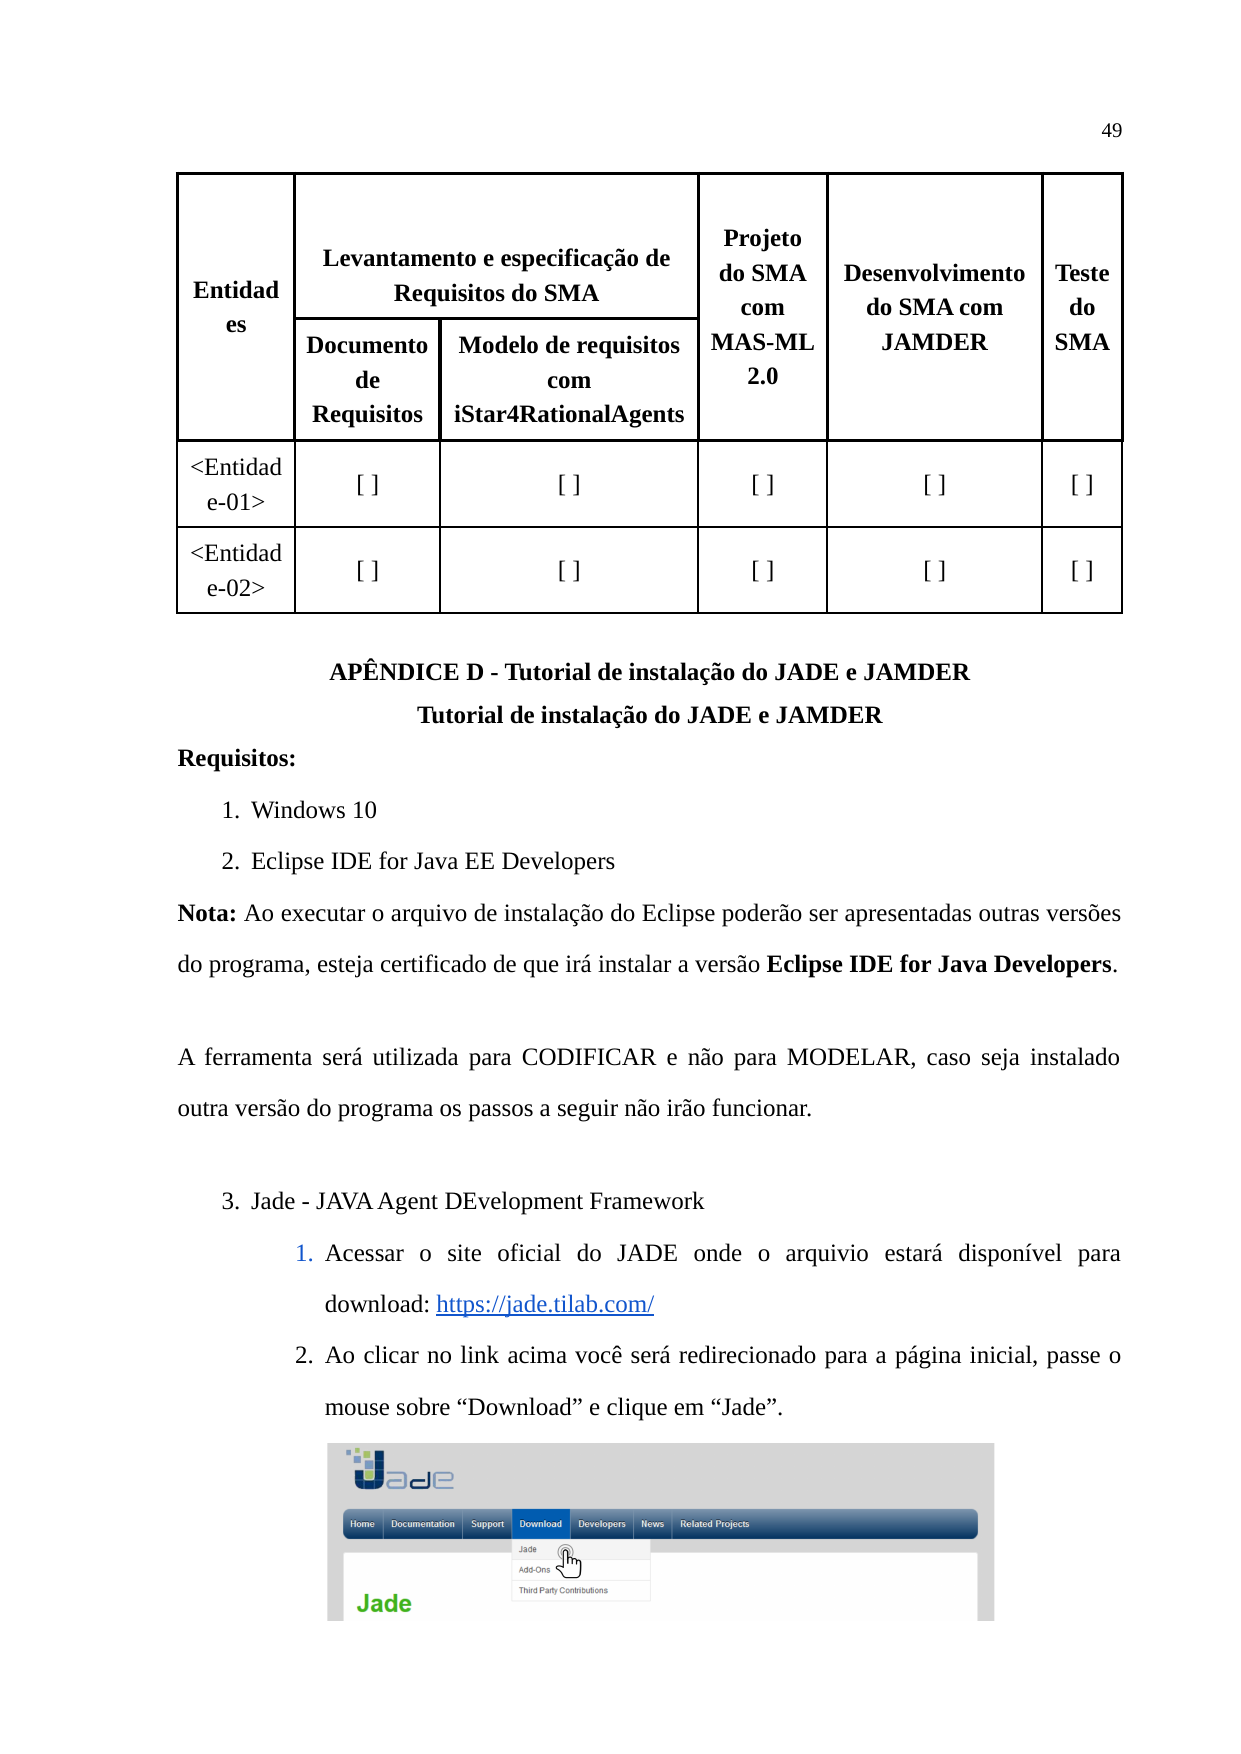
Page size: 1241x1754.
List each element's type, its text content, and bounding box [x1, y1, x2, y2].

table_cell [ ] [1043, 528, 1121, 612]
table_cell [ ] [828, 528, 1041, 612]
table_header Entidades [179, 175, 293, 439]
table_cell Modelo de requisitos com iStar4RationalAgents [442, 320, 697, 439]
table_cell Documento de Requisitos [296, 320, 438, 439]
table_cell [ ] [828, 442, 1041, 526]
table_cell [ ] [699, 528, 826, 612]
list Ao clicar no link acima você será redirecionado para a página inicial, passe o mouse sobre “Download” e clique em “Jade”. [295, 1341, 1122, 1421]
table_cell [ ] [296, 442, 439, 526]
list Windows 10 [221, 795, 1122, 824]
text APÊNDICE D - Tutorial de instalação do JADE e JAMDER [177, 657, 1122, 686]
table_header Desenvolvimento do SMA com JAMDER [829, 175, 1041, 439]
list Acessar o site oficial do JADE onde o arquivio estará disponível para download: https://jade.tilab.com/ [295, 1238, 1122, 1318]
text Requisitos: [177, 743, 1122, 772]
text Nota: Ao executar o arquivo de instalação do Eclipse poderão ser apresentadas outras versões do programa, esteja certificado de que irá instalar a versão Eclipse IDE for Java Developers. [177, 898, 1122, 978]
table_cell [ ] [699, 442, 826, 526]
text A ferramenta será utilizada para CODIFICAR e não para MODELAR, caso seja instalado outra versão do programa os passos a seguir não irão funcionar. [177, 1042, 1122, 1122]
table_cell <Entidade-01> [178, 442, 294, 526]
table_header Projeto do SMA com MAS-ML 2.0 [700, 175, 826, 439]
text Tutorial de instalação do JADE e JAMDER [177, 700, 1122, 729]
table_header Teste do SMA [1044, 175, 1121, 439]
table_header Levantamento e especificação de Requisitos do SMA [296, 175, 697, 317]
table_cell [ ] [296, 528, 439, 612]
table_cell [ ] [1043, 442, 1121, 526]
table_cell <Entidade-02> [178, 528, 294, 612]
table_cell [ ] [441, 442, 697, 526]
list Jade - JAVA Agent DEvelopment Framework [221, 1186, 1122, 1215]
list Eclipse IDE for Java EE Developers [221, 846, 1122, 875]
picture [327, 1443, 995, 1621]
table_cell [ ] [441, 528, 697, 612]
